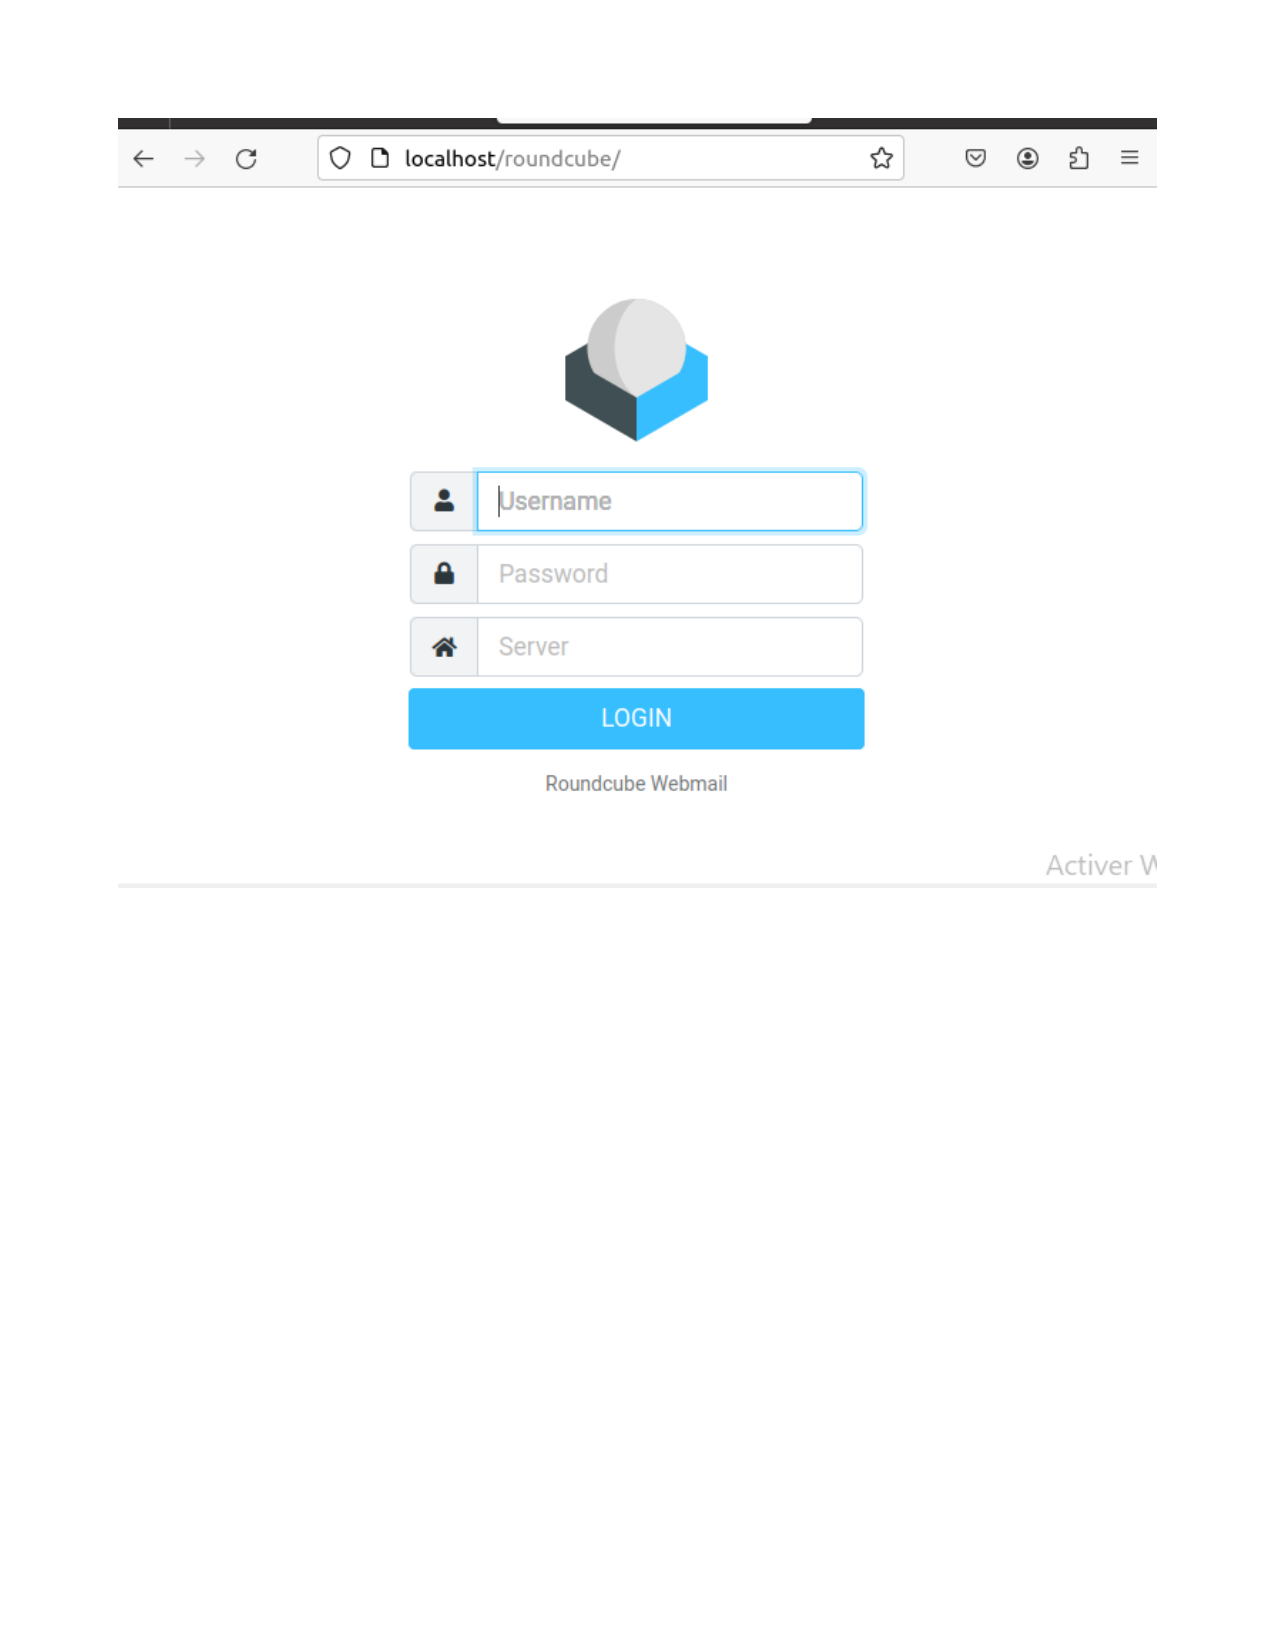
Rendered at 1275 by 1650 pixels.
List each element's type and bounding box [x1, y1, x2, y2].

picture [118, 118, 1157, 888]
